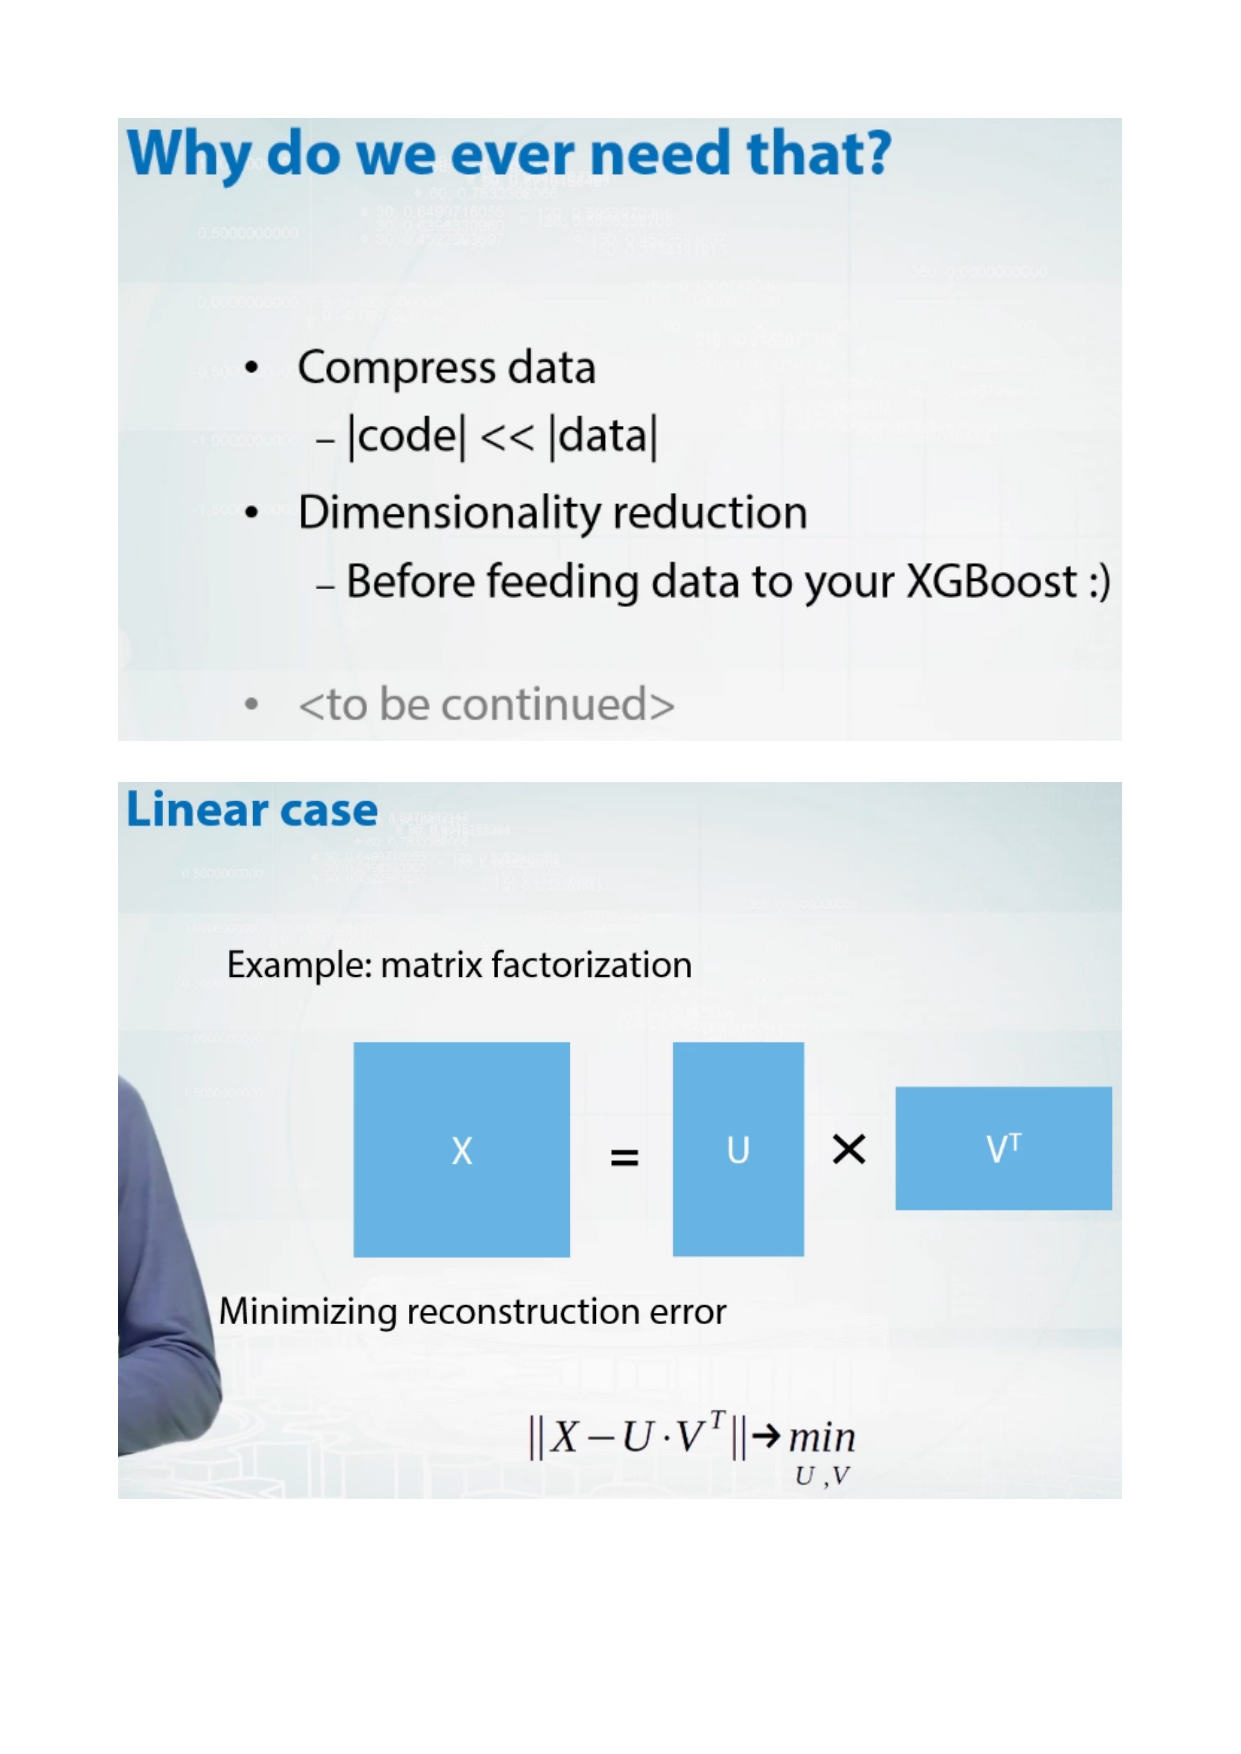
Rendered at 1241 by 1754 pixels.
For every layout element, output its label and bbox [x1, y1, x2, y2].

picture [118, 782, 1123, 1499]
picture [118, 118, 1123, 741]
